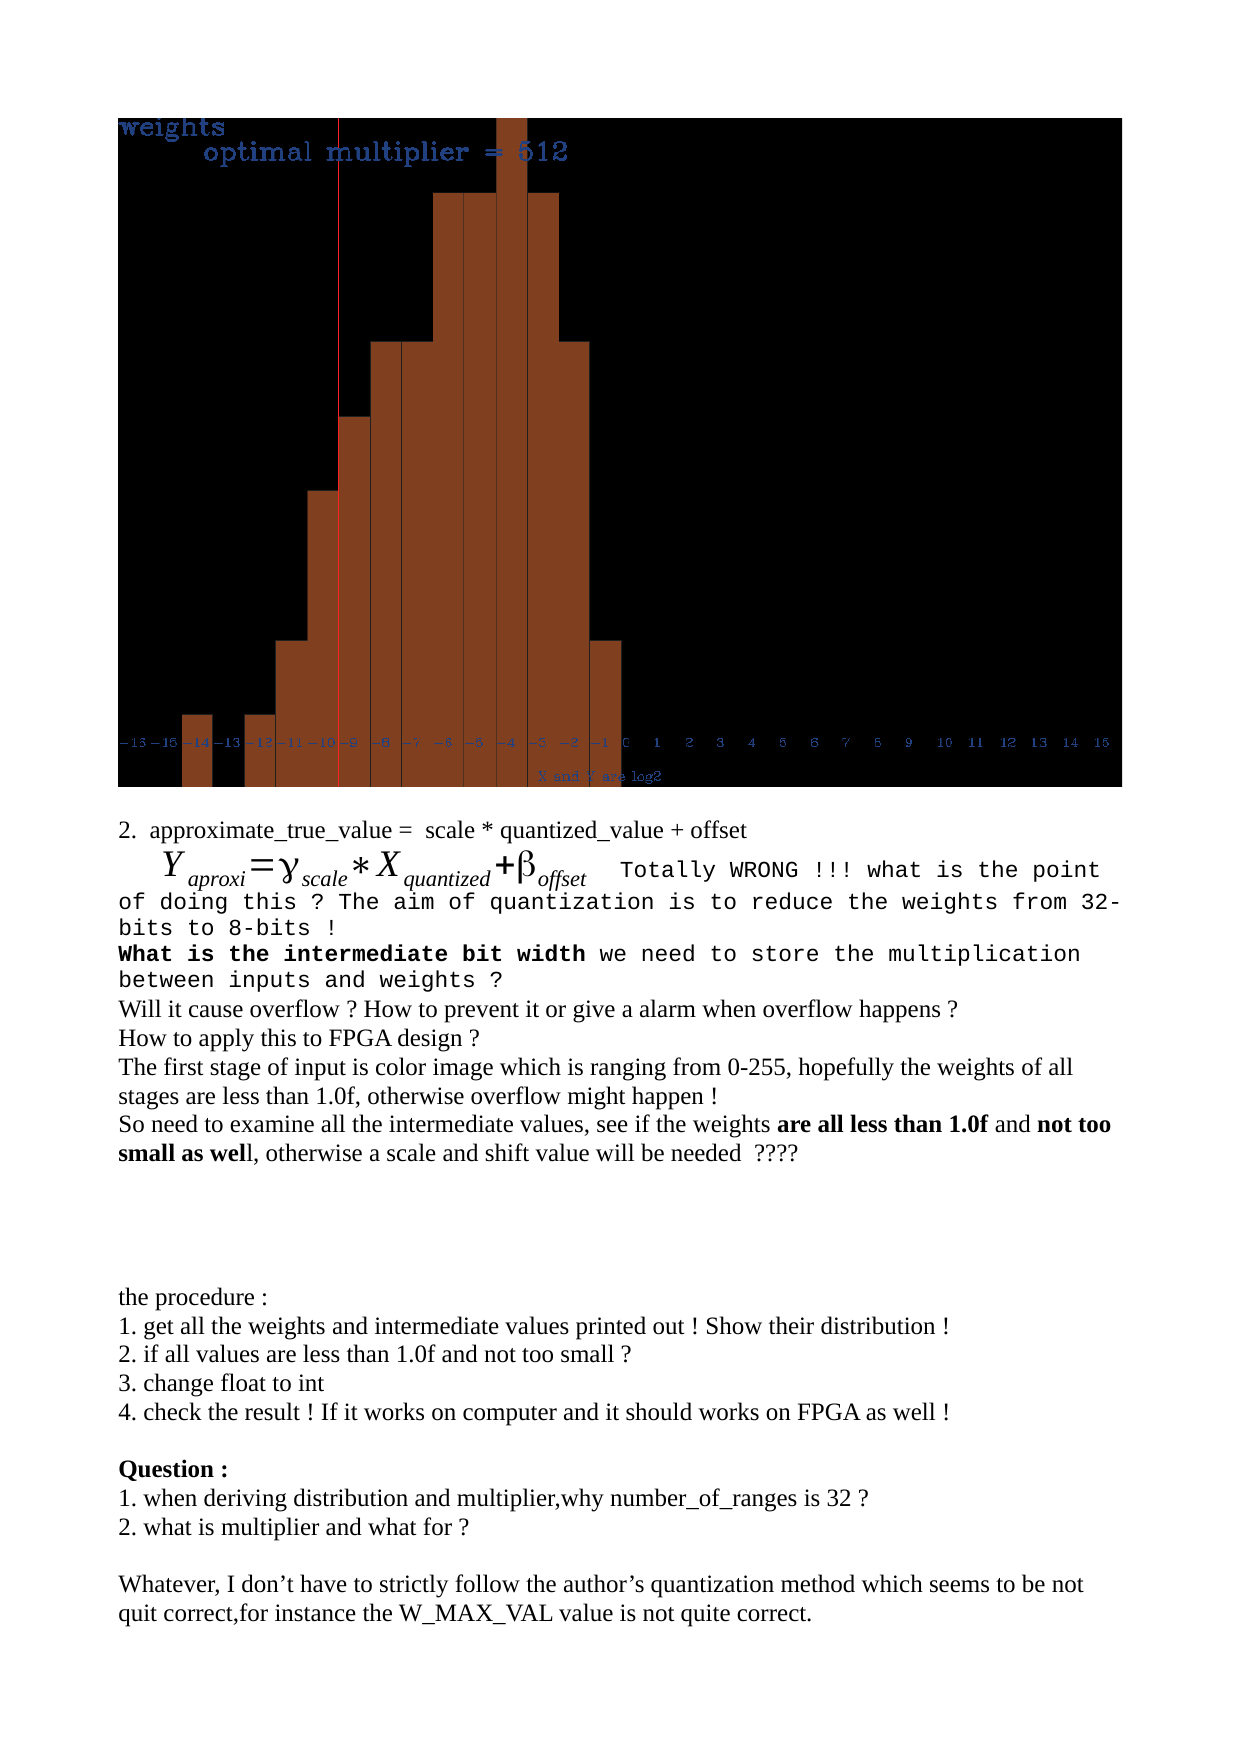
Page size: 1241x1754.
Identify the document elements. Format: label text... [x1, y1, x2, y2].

text 2. if all values are less than 1.0f and not too small ? [118, 1339, 1122, 1368]
text What is the intermediate bit width we need to store the multiplication between inputs and weights ? [118, 943, 1122, 994]
text Will it cause overflow ? How to prevent it or give a alarm when overflow happens ? [118, 994, 1122, 1023]
text Whatever, I don’t have to strictly follow the author’s quantization method which seems to be not quit correct,for instance the W_MAX_VAL value is not quite correct. [118, 1569, 1122, 1627]
text 1. get all the weights and intermediate values printed out ! Show their distribution ! [118, 1311, 1122, 1339]
text 3. change float to int [118, 1368, 1122, 1397]
text The first stage of input is color image which is ranging from 0-255, hopefully the weights of all stages are less than 1.0f, otherwise overflow might happen ! [118, 1052, 1122, 1109]
text So need to examine all the intermediate values, see if the weights are all less than 1.0f and not too small as well, otherwise a scale and shift value will be needed ???? [118, 1109, 1122, 1167]
text 4. check the result ! If it works on computer and it should works on FPGA as well ! [118, 1397, 1122, 1426]
text 2. what is multiplier and what for ? [118, 1512, 1122, 1541]
text 2. approximate_true_value = scale * quantized_value + offset [118, 815, 1122, 844]
picture [118, 118, 1123, 787]
text Totally WRONG !!! what is the point of doing this ? The aim of quantization is to reduce the weights from 32-bits to 8-bits ! [118, 844, 1122, 943]
text Question : [118, 1454, 1122, 1483]
text the procedure : [118, 1282, 1122, 1311]
text 1. when deriving distribution and multiplier,why number_of_ranges is 32 ? [118, 1483, 1122, 1512]
text How to apply this to FPGA design ? [118, 1023, 1122, 1052]
